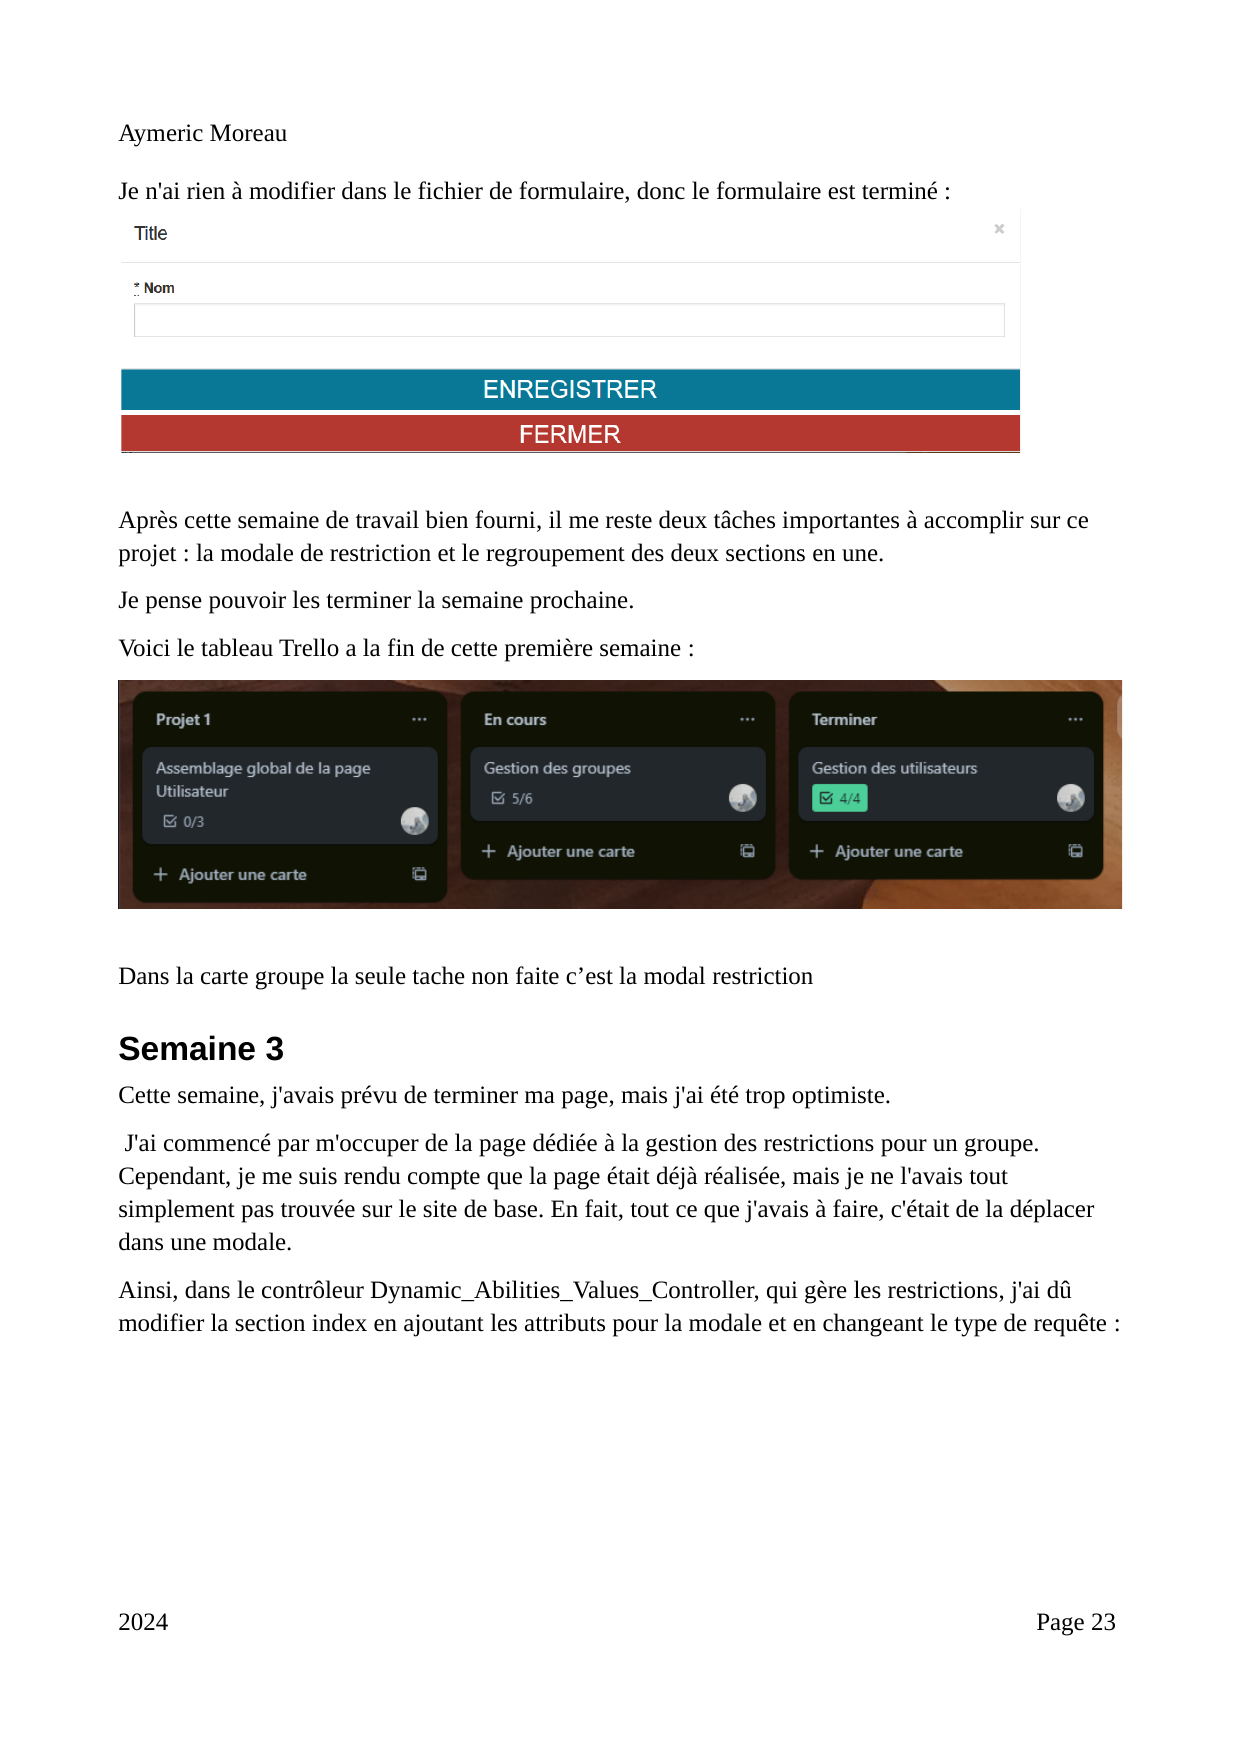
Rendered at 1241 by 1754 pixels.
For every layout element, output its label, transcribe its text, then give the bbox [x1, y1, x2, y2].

text Voici le tableau Trello a la fin de cette première semaine : [118, 633, 1122, 662]
picture [609, 383, 621, 391]
subtitle Semaine 3 [118, 1029, 1122, 1068]
picture [501, 381, 507, 397]
picture [518, 381, 532, 397]
picture [578, 387, 589, 397]
picture [121, 209, 1021, 369]
picture [593, 381, 605, 397]
text Ainsi, dans le contrôleur Dynamic_Abilities_Values_Controller, qui gère les restrictions, j'ai dû modifier la section index en ajoutant les attributs pour la modale et en changeant le type de requête : [118, 1275, 1122, 1336]
picture [508, 381, 514, 397]
picture [642, 381, 654, 397]
picture [121, 411, 1021, 453]
text Cette semaine, j'avais prévu de terminer ma page, mais j'ai été trop optimiste. [118, 1080, 1122, 1109]
text Je n'ai rien à modifier dans le fichier de formulaire, donc le formulaire est terminé : [118, 176, 1122, 205]
picture [485, 381, 497, 397]
text J'ai commencé par m'occuper de la page dédiée à la gestion des restrictions pour un groupe. Cependant, je me suis rendu compte que la page était déjà réalisée, mais je ne l'avais tout simplement pas trouvée sur le site de base. En fait, tout ce que j'avais à faire, c'était de la déplacer dans une modale. [118, 1128, 1122, 1256]
text Je pense pouvoir les terminer la semaine prochaine. [118, 585, 1122, 614]
text Après cette semaine de travail bien fourni, il me reste deux tâches importantes à accomplir sur ce projet : la modale de restriction et le regroupement des deux sections en une. [118, 505, 1122, 566]
picture [118, 680, 1123, 909]
picture [626, 381, 638, 397]
text Dans la carte groupe la seule tache non faite c’est la modal restriction [118, 961, 1122, 989]
picture [557, 390, 567, 397]
